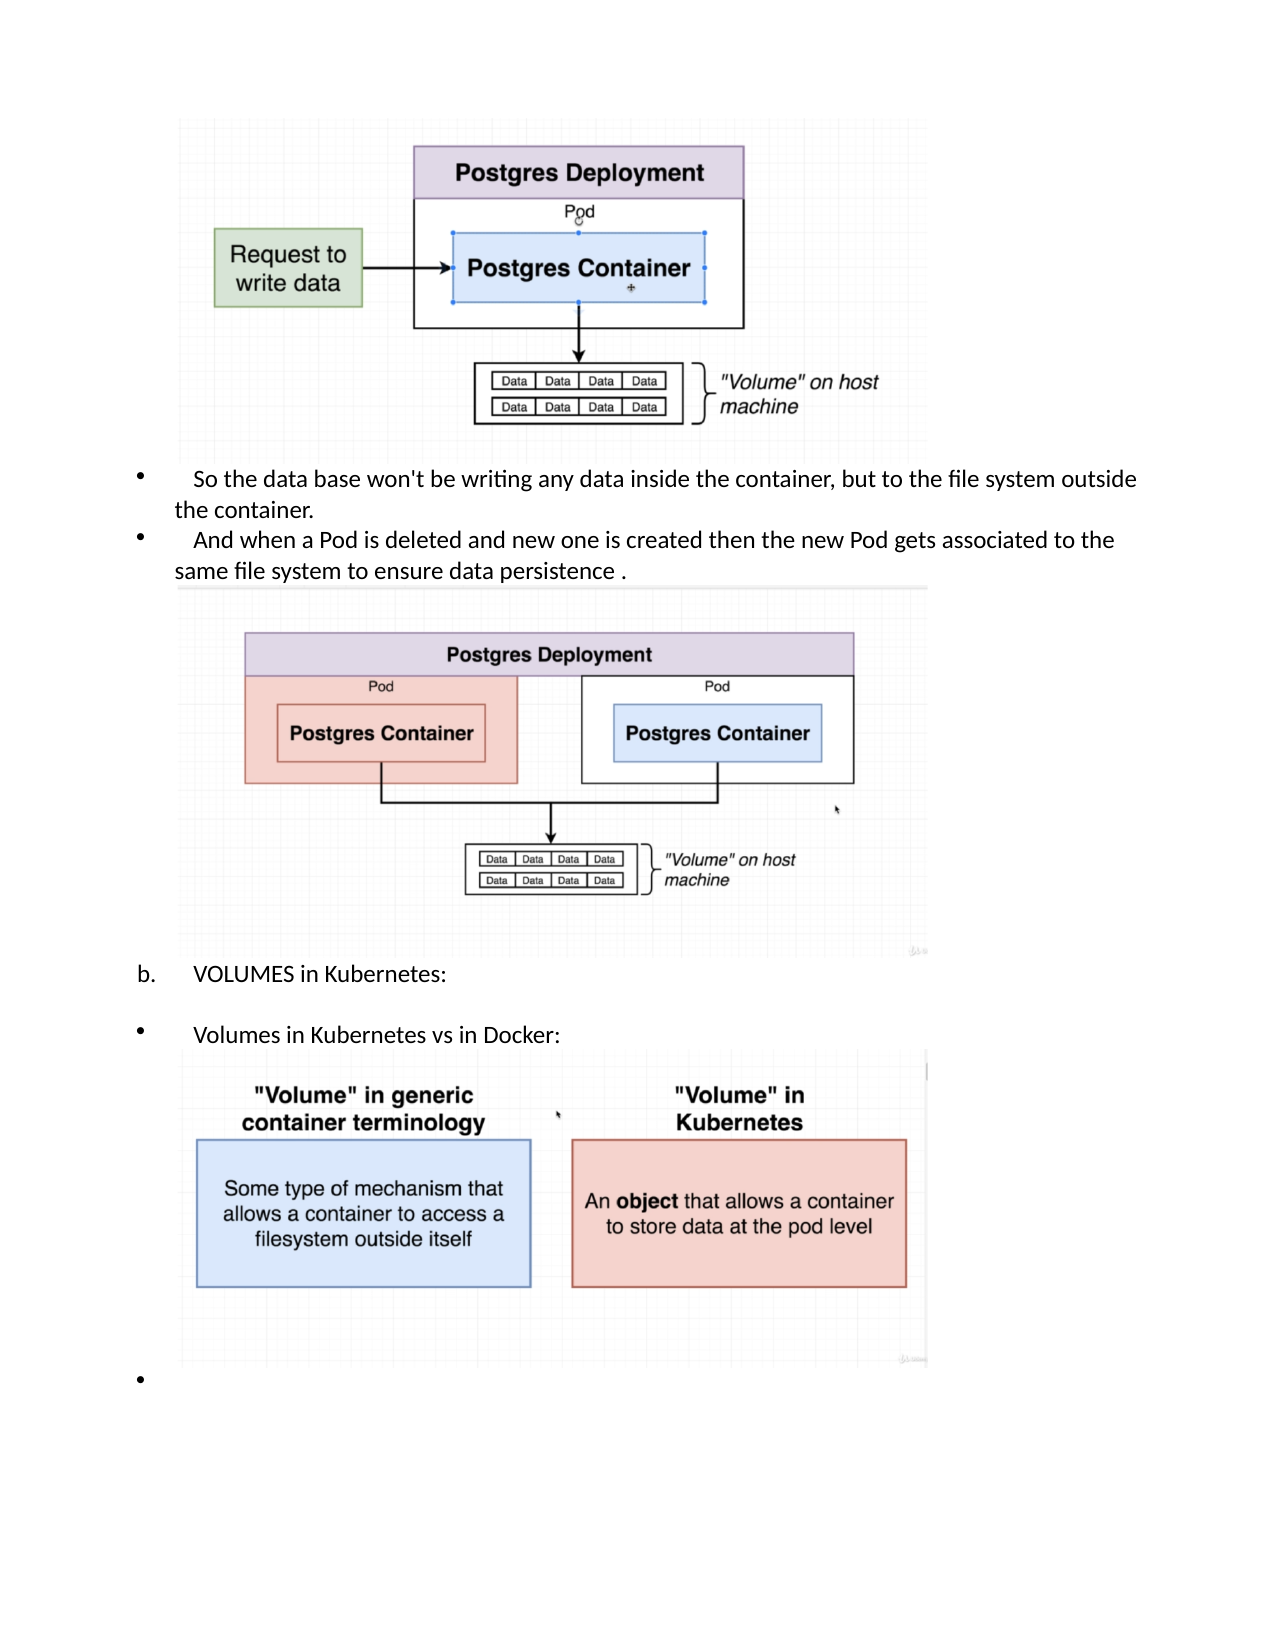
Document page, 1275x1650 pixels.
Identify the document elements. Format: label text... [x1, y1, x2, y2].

list And when a Pod is deleted and new one is created then the new Pod gets associated to the same file system to ensure data persistence . [137, 524, 1157, 586]
picture [177, 585, 928, 958]
list VOLUMES in Kubernetes: [137, 958, 1157, 988]
picture [177, 1049, 928, 1368]
picture [177, 118, 928, 464]
list Volumes in Kubernetes vs in Docker: [137, 1019, 1157, 1049]
list So the data base won't be writing any data inside the container, but to the file system outside the container. [137, 463, 1157, 524]
